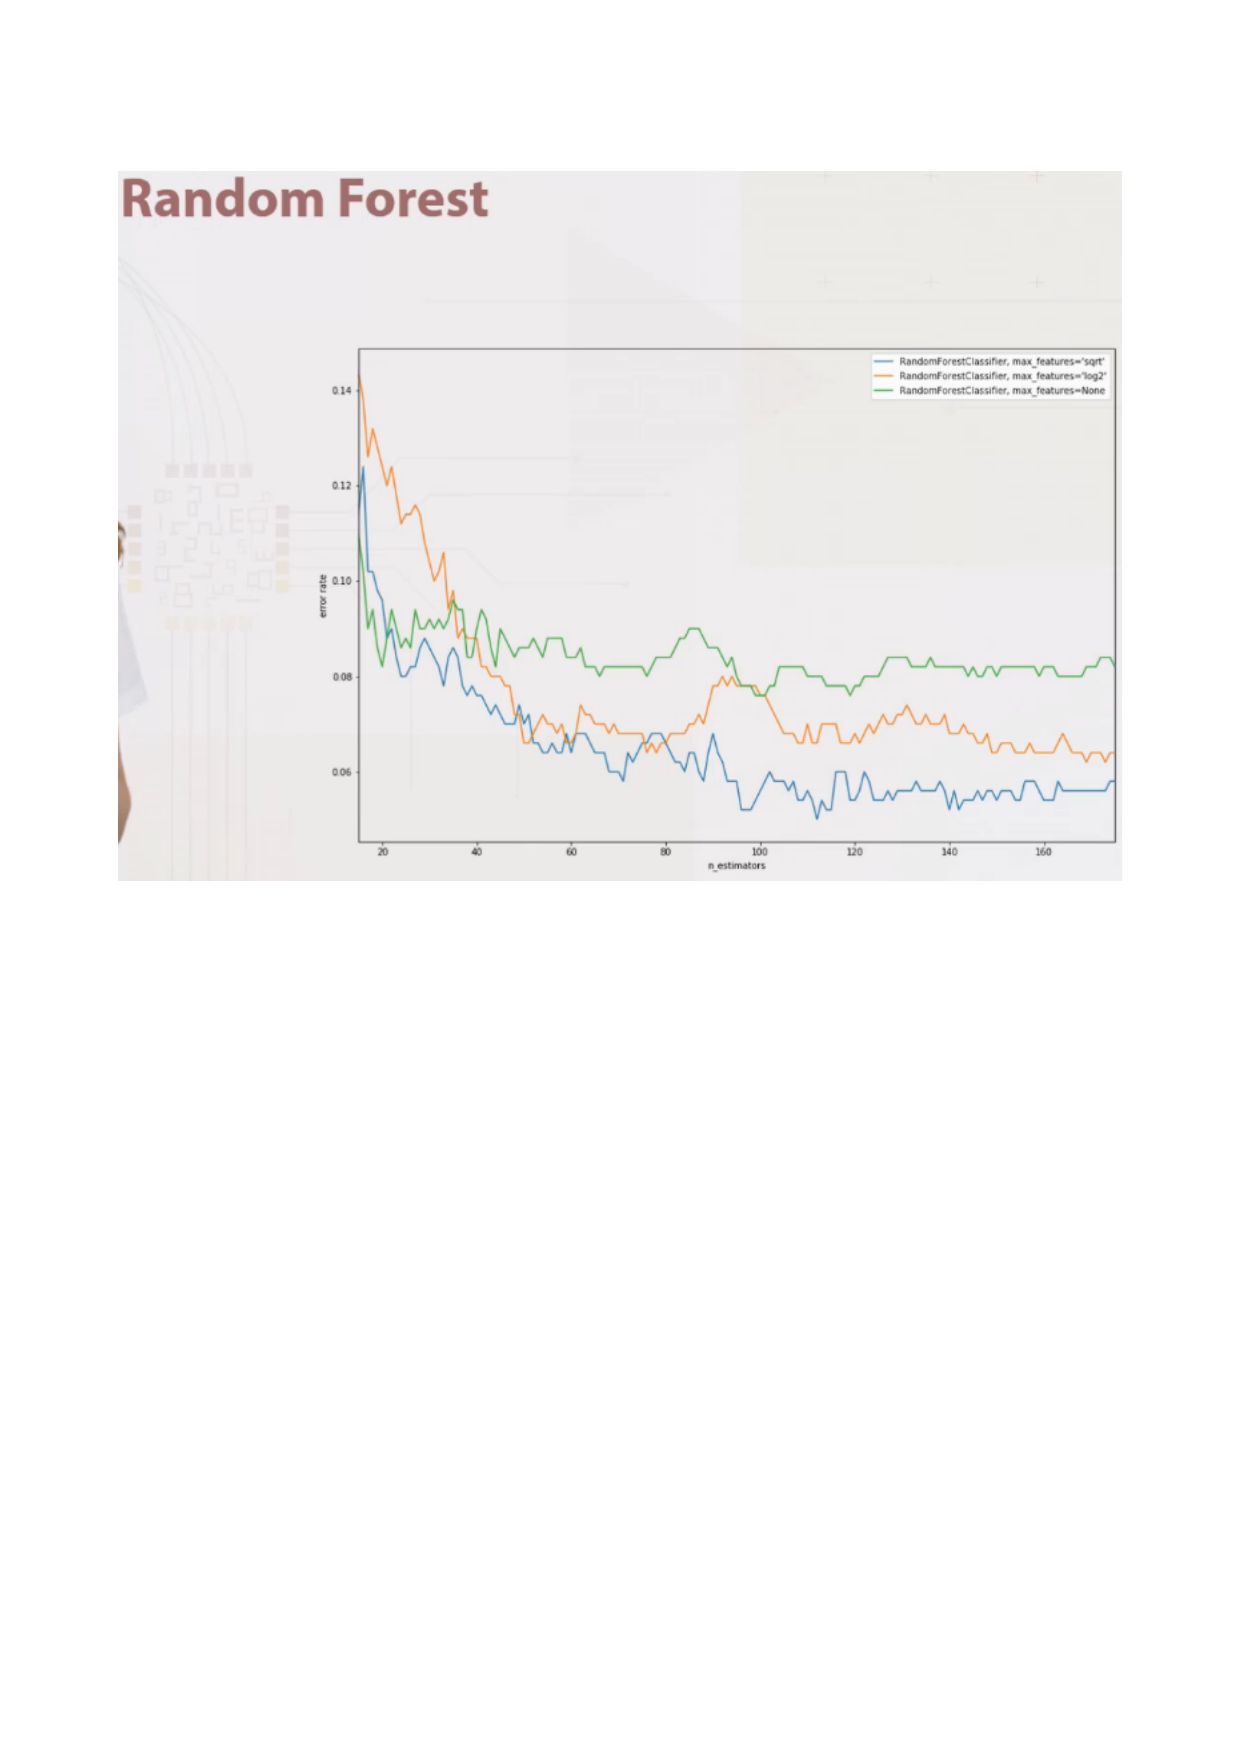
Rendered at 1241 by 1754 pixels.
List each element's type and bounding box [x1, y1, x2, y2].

picture [118, 171, 1123, 881]
